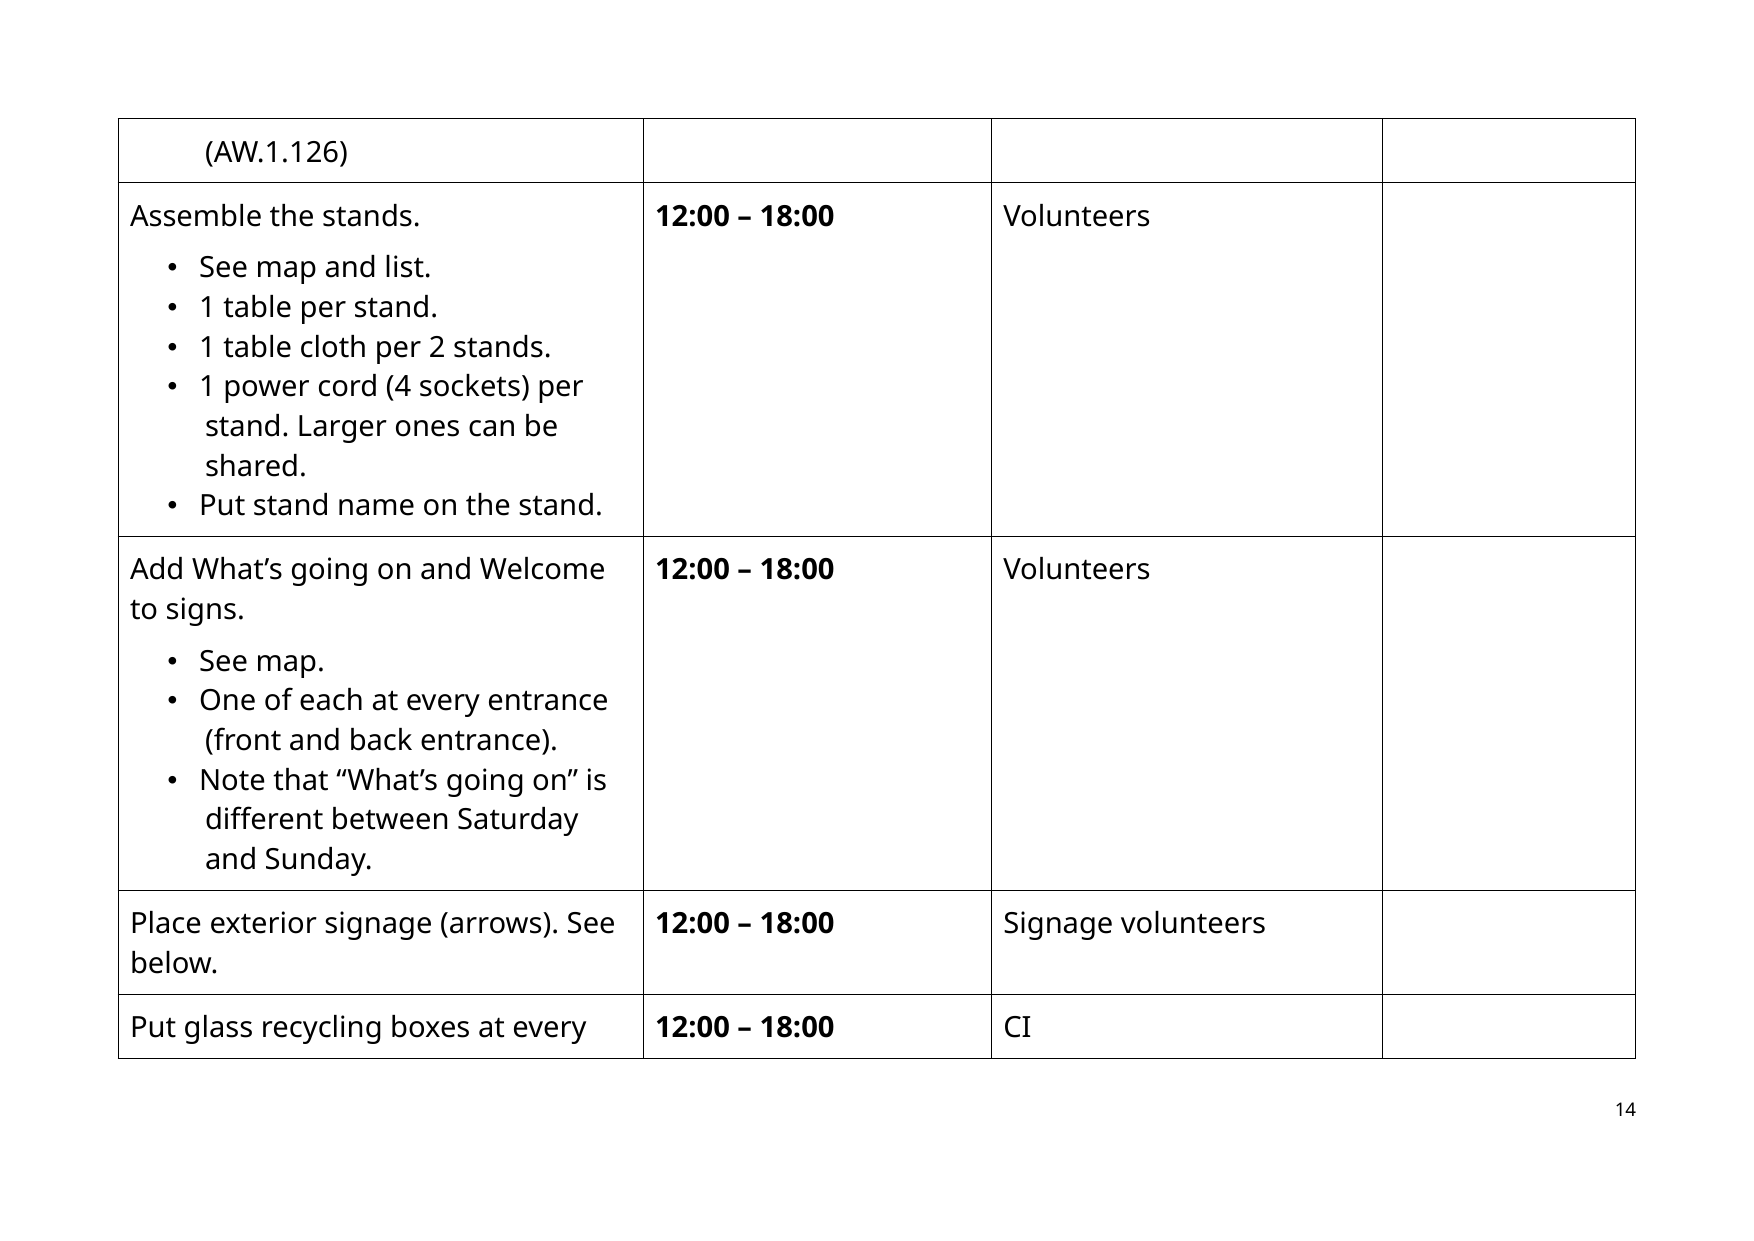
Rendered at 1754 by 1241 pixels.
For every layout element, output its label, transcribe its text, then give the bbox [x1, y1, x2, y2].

table_cell Volunteers [992, 183, 1382, 536]
table_cell Place exterior signage (arrows). See below. [119, 891, 643, 993]
table_cell Assemble the stands. See map and list. 1 table per stand. 1 table cloth per 2 stands. 1 power cord (4 sockets) per stand. Larger ones can be shared. Put stand name on the stand. [119, 183, 643, 536]
table_cell 12:00 – 18:00 [644, 891, 991, 993]
table_cell [644, 119, 991, 182]
table_cell [992, 119, 1382, 182]
table_cell [1383, 995, 1635, 1057]
table_cell [1383, 183, 1635, 536]
table_cell CI [992, 995, 1382, 1057]
table_cell Add What’s going on and Welcome to signs. See map. One of each at every entrance (front and back entrance). Note that “What’s going on” is different between Saturday and Sunday. [119, 537, 643, 890]
table_cell Signage volunteers [992, 891, 1382, 993]
table_cell [1383, 537, 1635, 890]
table_cell Volunteers [992, 537, 1382, 890]
table_cell 12:00 – 18:00 [644, 995, 991, 1057]
table_cell Put glass recycling boxes at every [119, 995, 643, 1057]
table_cell [1383, 891, 1635, 993]
table_cell 12:00 – 18:00 [644, 537, 991, 890]
table_cell 12:00 – 18:00 [644, 183, 991, 536]
table_cell (AW.1.126) [119, 119, 643, 182]
table_cell [1383, 119, 1635, 182]
